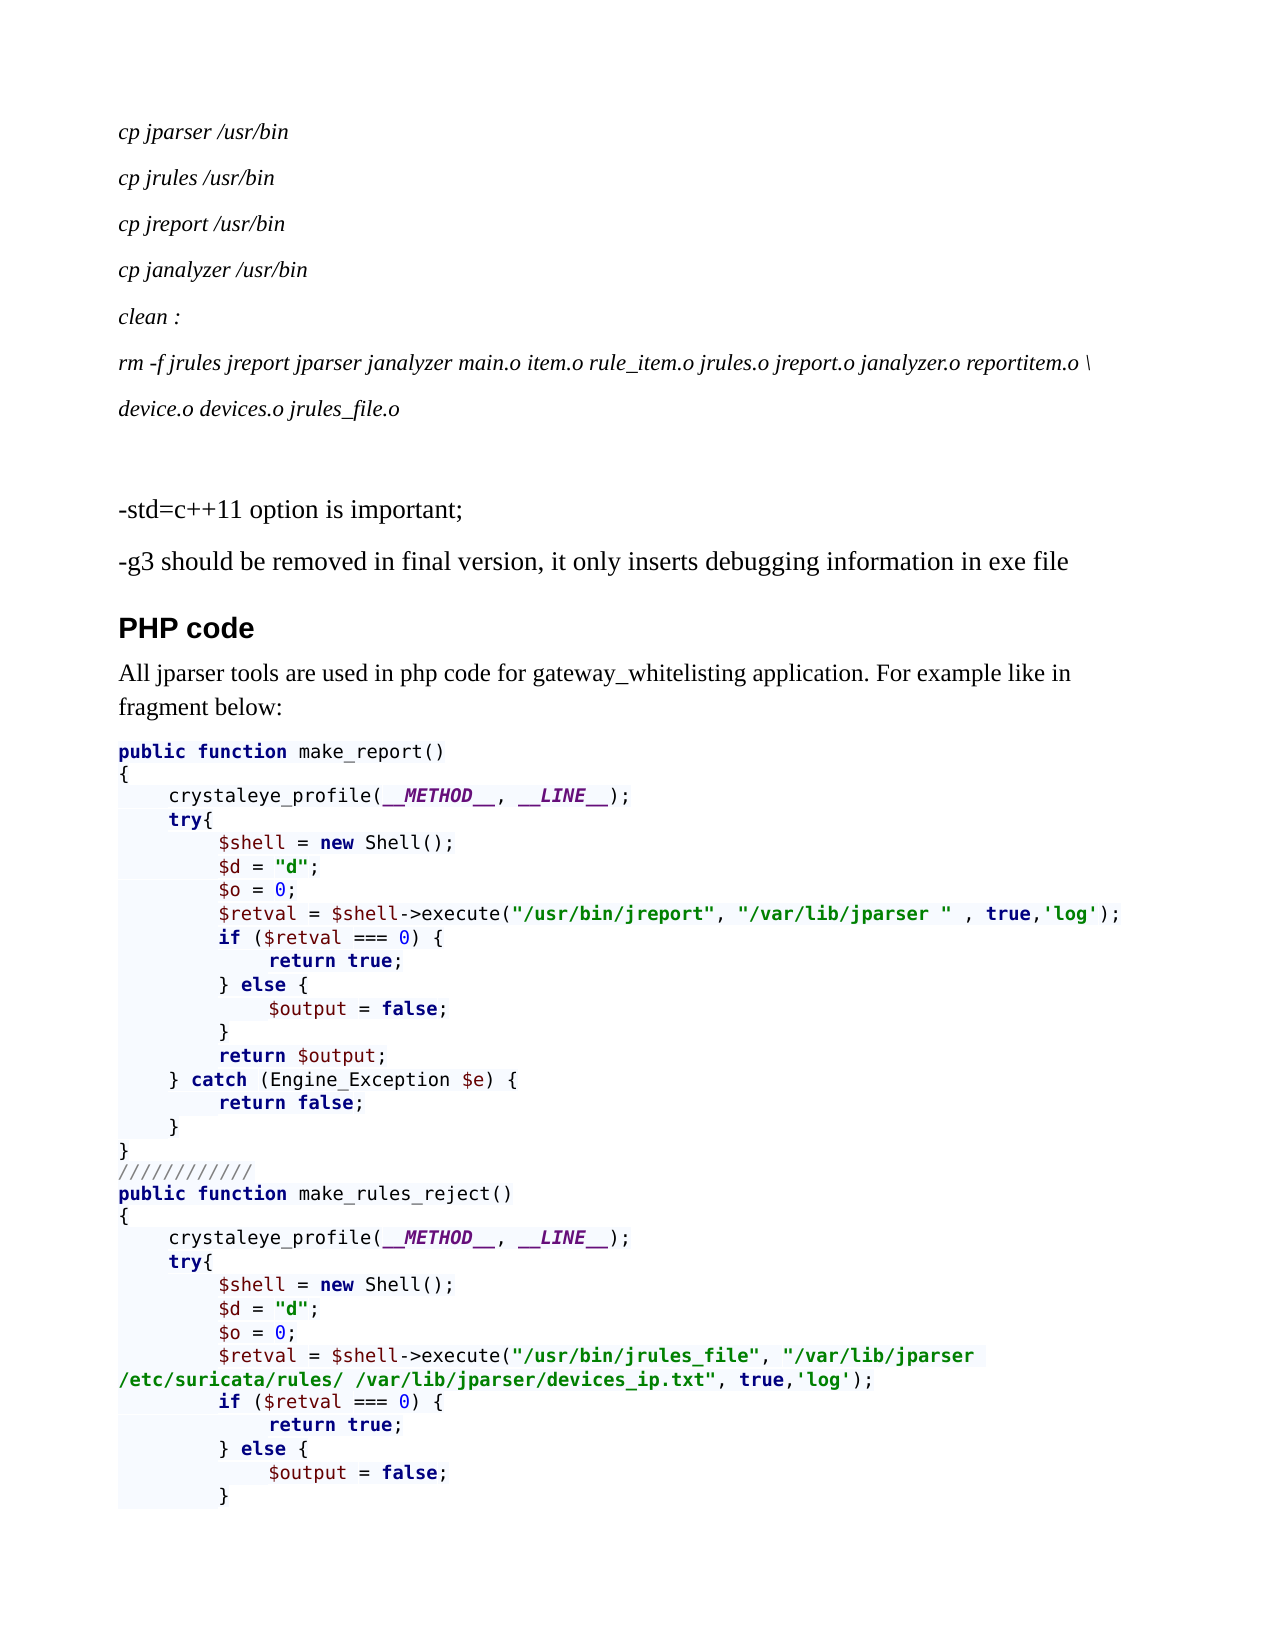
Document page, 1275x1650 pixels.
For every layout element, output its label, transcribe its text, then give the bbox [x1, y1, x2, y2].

text $output = false; [118, 1462, 1157, 1485]
text rm -f jrules jreport jparser janalyzer main.o item.o rule_item.o jrules.o jreport.o janalyzer.o reportitem.o \ [118, 349, 1157, 375]
text return true; [118, 1414, 1157, 1438]
text -std=c++11 option is important; [118, 493, 1157, 524]
text return true; [118, 950, 1157, 974]
text $o = 0; [118, 1322, 1157, 1345]
text { [118, 1205, 1157, 1227]
text cp jreport /usr/bin [118, 210, 1157, 237]
subtitle PHP code [118, 611, 1157, 645]
text crystaleye_profile(__METHOD__, __LINE__); [118, 1227, 1157, 1251]
text if ($retval === 0) { [118, 927, 1157, 950]
text $retval = $shell->execute("/usr/bin/jrules_file", "/var/lib/jparser /etc/suricata/rules/ /var/lib/jparser/devices_ip.txt", true,'log'); [118, 1345, 1157, 1391]
text } else { [118, 1438, 1157, 1462]
text All jparser tools are used in php code for gateway_whitelisting application. For example like in fragment below: [118, 658, 1157, 721]
text device.o devices.o jrules_file.o [118, 395, 1157, 421]
text } catch (Engine_Exception $e) { [118, 1069, 1157, 1092]
text clean : [118, 303, 1157, 329]
text $shell = new Shell(); [118, 832, 1157, 856]
text try{ [118, 1251, 1157, 1274]
text cp jrules /usr/bin [118, 164, 1157, 191]
text $d = "d"; [118, 856, 1157, 879]
text $o = 0; [118, 879, 1157, 903]
text if ($retval === 0) { [118, 1391, 1157, 1414]
text $output = false; [118, 998, 1157, 1021]
text } [118, 1139, 1157, 1161]
text } [118, 1485, 1157, 1509]
text return $output; [118, 1045, 1157, 1069]
text { [118, 763, 1157, 785]
text -g3 should be removed in final version, it only inserts debugging information in exe file [118, 545, 1157, 576]
text crystaleye_profile(__METHOD__, __LINE__); [118, 785, 1157, 808]
text $retval = $shell->execute("/usr/bin/jreport", "/var/lib/jparser " , true,'log'); [118, 903, 1157, 927]
text return false; [118, 1092, 1157, 1116]
text } [118, 1116, 1157, 1139]
text cp janalyzer /usr/bin [118, 257, 1157, 283]
text } [118, 1021, 1157, 1045]
text //////////// [118, 1161, 1157, 1183]
text $shell = new Shell(); [118, 1274, 1157, 1298]
text try{ [118, 808, 1157, 832]
text } else { [118, 974, 1157, 998]
text public function make_report() [118, 741, 1157, 763]
text $d = "d"; [118, 1298, 1157, 1322]
text cp jparser /usr/bin [118, 118, 1157, 144]
text public function make_rules_reject() [118, 1183, 1157, 1205]
